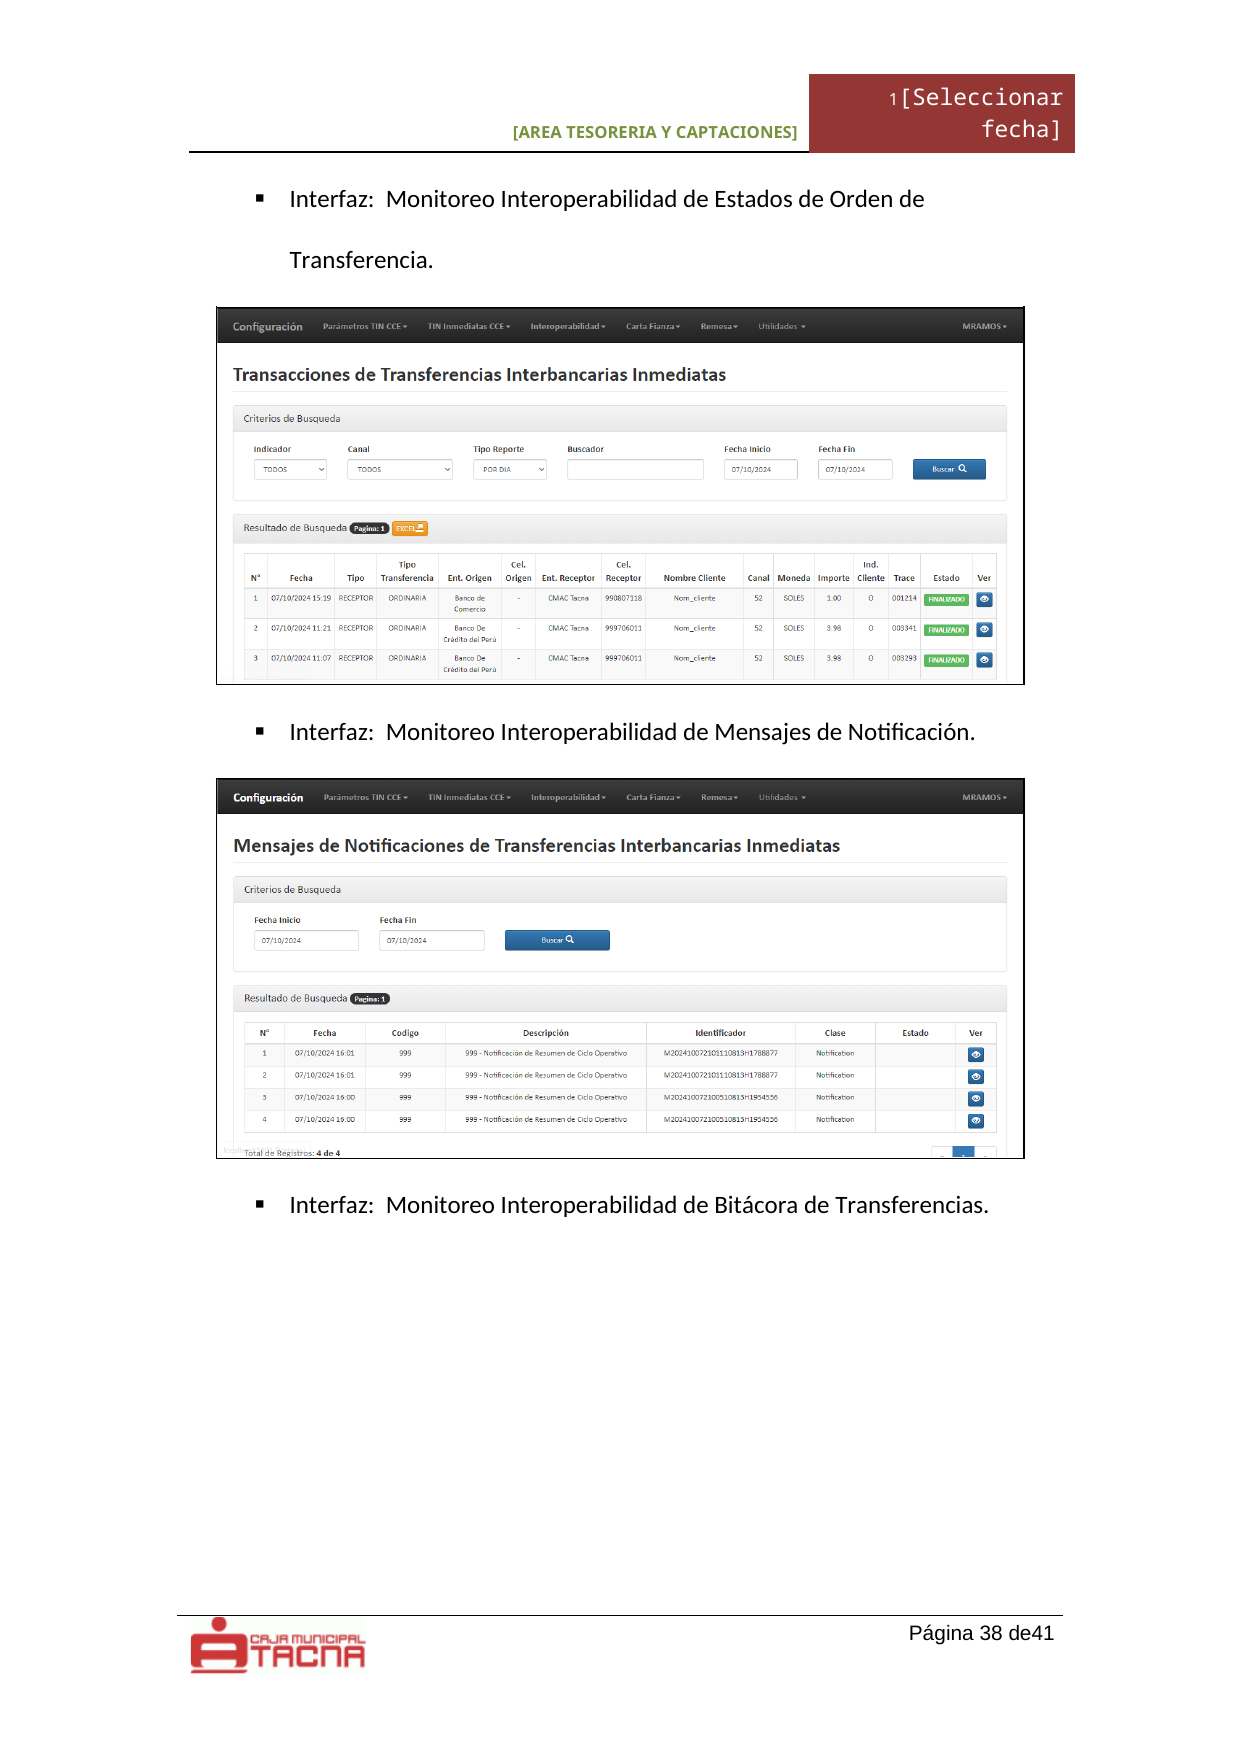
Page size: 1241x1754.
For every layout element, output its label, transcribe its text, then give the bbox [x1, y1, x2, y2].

list Interfaz: Monitoreo Interoperabilidad de Mensajes de Notificación. [254, 319, 1063, 746]
list Interfaz: Monitoreo Interoperabilidad de Bitácora de Transferencias. [254, 791, 1063, 1220]
list Interfaz: Monitoreo Interoperabilidad de Estados de Orden de Transferencia. [254, 184, 1063, 275]
